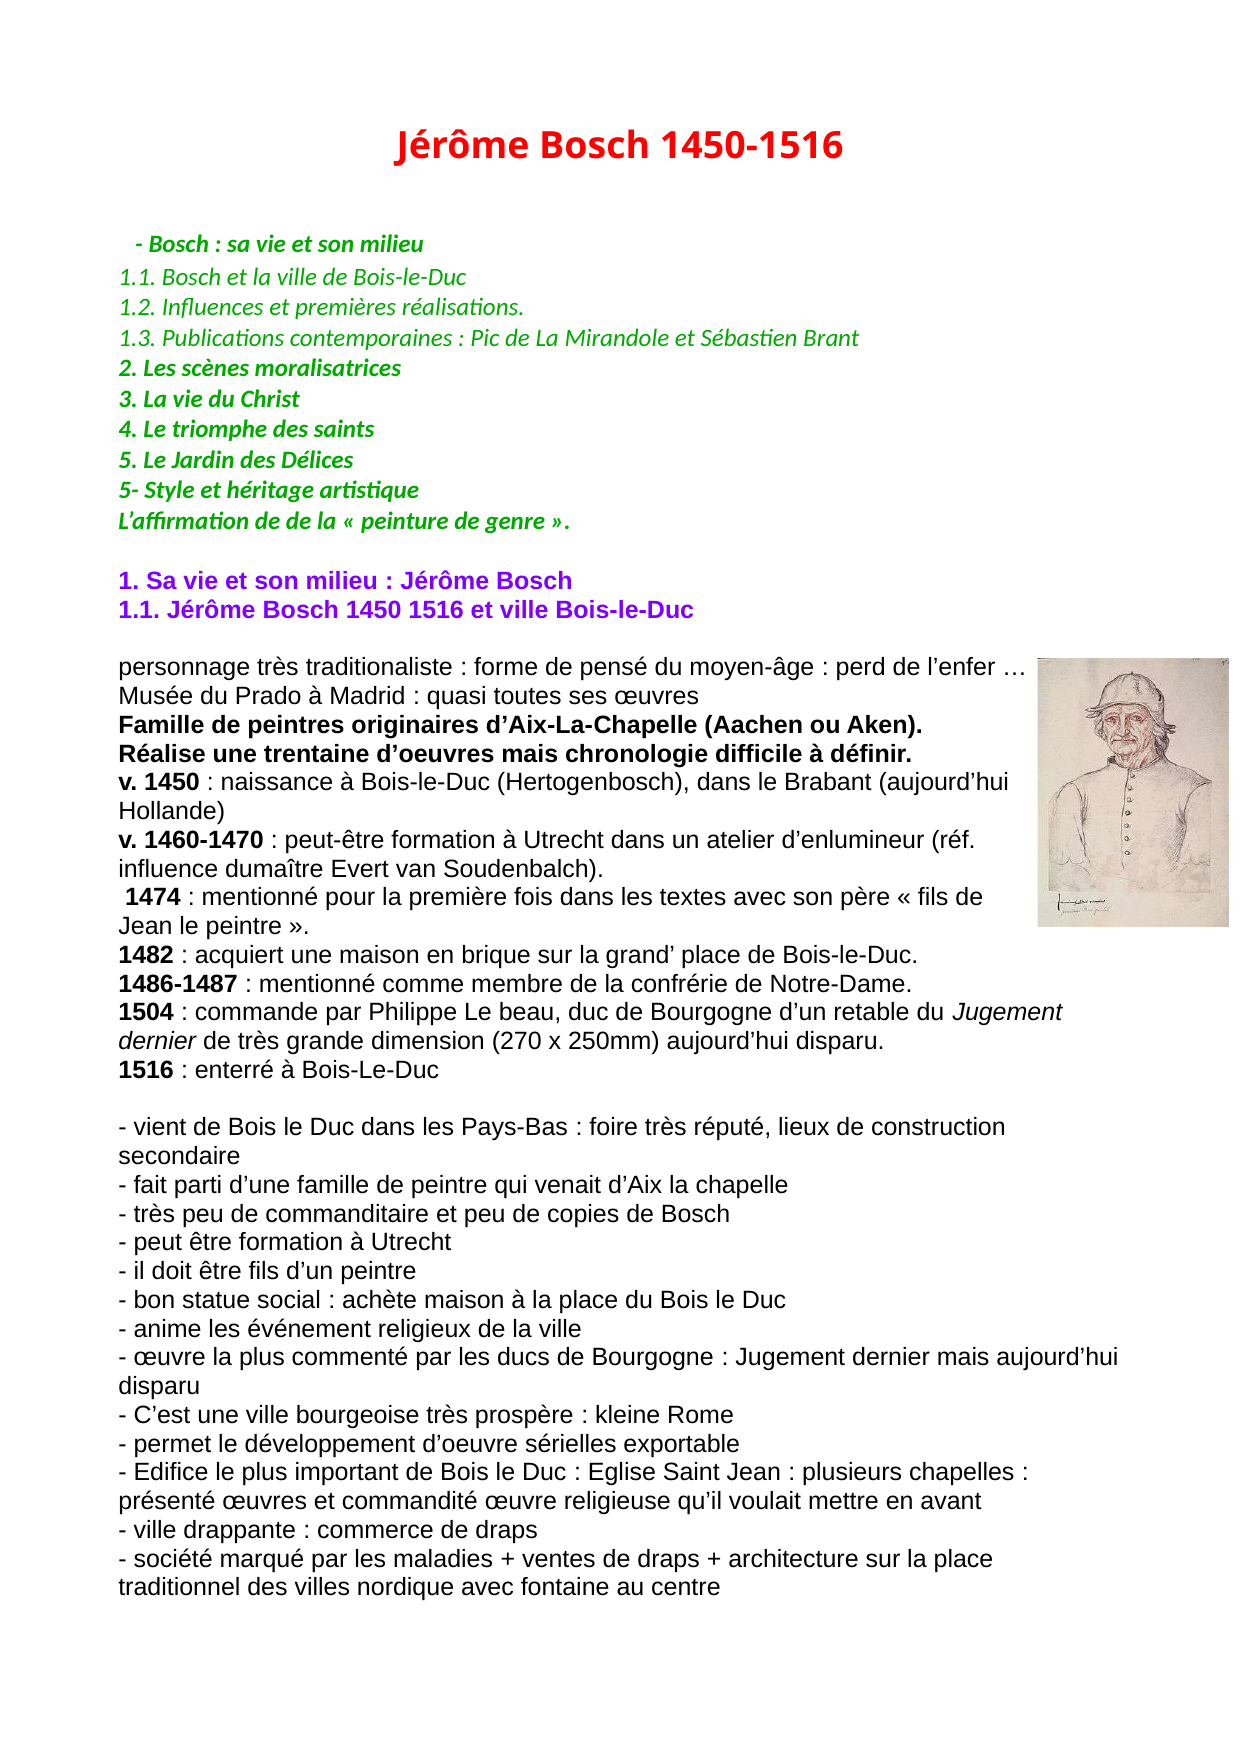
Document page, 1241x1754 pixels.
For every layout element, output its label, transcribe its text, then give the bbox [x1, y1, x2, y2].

text - société marqué par les maladies + ventes de draps + architecture sur la place traditionnel des villes nordique avec fontaine au centre [118, 1544, 1122, 1601]
text dernier de très grande dimension (270 x 250mm) aujourd’hui disparu. [118, 1026, 1122, 1055]
text 2. Les scènes moralisatrices [118, 352, 1122, 383]
text - fait parti d’une famille de peintre qui venait d’Aix la chapelle [118, 1170, 1122, 1199]
text personnage très traditionaliste : forme de pensé du moyen-âge : perd de l’enfer … [118, 652, 1122, 681]
text - peut être formation à Utrecht [118, 1227, 1122, 1256]
text 1486-1487 : mentionné comme membre de la confrérie de Notre-Dame. [118, 969, 1122, 997]
text - Edifice le plus important de Bois le Duc : Eglise Saint Jean : plusieurs chapelles : présenté œuvres et commandité œuvre religieuse qu’il voulait mettre en avant [118, 1457, 1122, 1515]
text 5. Le Jardin des Délices [118, 444, 1122, 474]
text Musée du Prado à Madrid : quasi toutes ses œuvres [118, 681, 1037, 710]
text - C’est une ville bourgeoise très prospère : kleine Rome [118, 1400, 1122, 1429]
text 1.1. Bosch et la ville de Bois-le-Duc [118, 261, 1122, 291]
text 1.1. Jérôme Bosch 1450 1516 et ville Bois-le-Duc [118, 595, 1122, 624]
text 5- Style et héritage artistique [118, 474, 1122, 505]
text 1.2. Influences et premières réalisations. [118, 291, 1122, 322]
text 1482 : acquiert une maison en brique sur la grand’ place de Bois-le-Duc. [118, 940, 1122, 969]
text 1. Sa vie et son milieu : Jérôme Bosch [118, 566, 1122, 595]
text 1504 : commande par Philippe Le beau, duc de Bourgogne d’un retable du Jugement [118, 997, 1122, 1026]
text 1- Bosch : sa vie et son milieu [118, 220, 1122, 261]
text Famille de peintres originaires d’Aix-La-Chapelle (Aachen ou Aken). [118, 710, 1037, 739]
text - il doit être fils d’un peintre [118, 1256, 1122, 1285]
text - vient de Bois le Duc dans les Pays-Bas : foire très réputé, lieux de construction secondaire [118, 1112, 1122, 1170]
text Réalise une trentaine d’oeuvres mais chronologie difficile à définir. [118, 739, 1037, 767]
text - ville drappante : commerce de draps [118, 1515, 1122, 1544]
text - bon statue social : achète maison à la place du Bois le Duc [118, 1285, 1122, 1314]
text L’affirmation de de la « peinture de genre ». [118, 505, 1122, 536]
text v. 1460-1470 : peut-être formation à Utrecht dans un atelier d’enlumineur (réf. influence dumaître Evert van Soudenbalch). [118, 825, 1037, 882]
text Jérôme Bosch 1450-1516 [118, 118, 1122, 169]
text - permet le développement d’oeuvre sérielles exportable [118, 1429, 1122, 1457]
picture [1037, 658, 1229, 927]
text - œuvre la plus commenté par les ducs de Bourgogne : Jugement dernier mais aujourd’hui disparu [118, 1342, 1122, 1400]
text 1.3. Publications contemporaines : Pic de La Mirandole et Sébastien Brant [118, 322, 1122, 352]
text - très peu de commanditaire et peu de copies de Bosch [118, 1199, 1122, 1227]
text - anime les événement religieux de la ville [118, 1314, 1122, 1342]
text 3. La vie du Christ [118, 383, 1122, 413]
text 1516 : enterré à Bois-Le-Duc [118, 1055, 1122, 1084]
text 1474 : mentionné pour la première fois dans les textes avec son père « fils de Jean le peintre ». [118, 882, 1122, 940]
text v. 1450 : naissance à Bois-le-Duc (Hertogenbosch), dans le Brabant (aujourd’hui Hollande) [118, 767, 1037, 825]
text 4. Le triomphe des saints [118, 413, 1122, 444]
